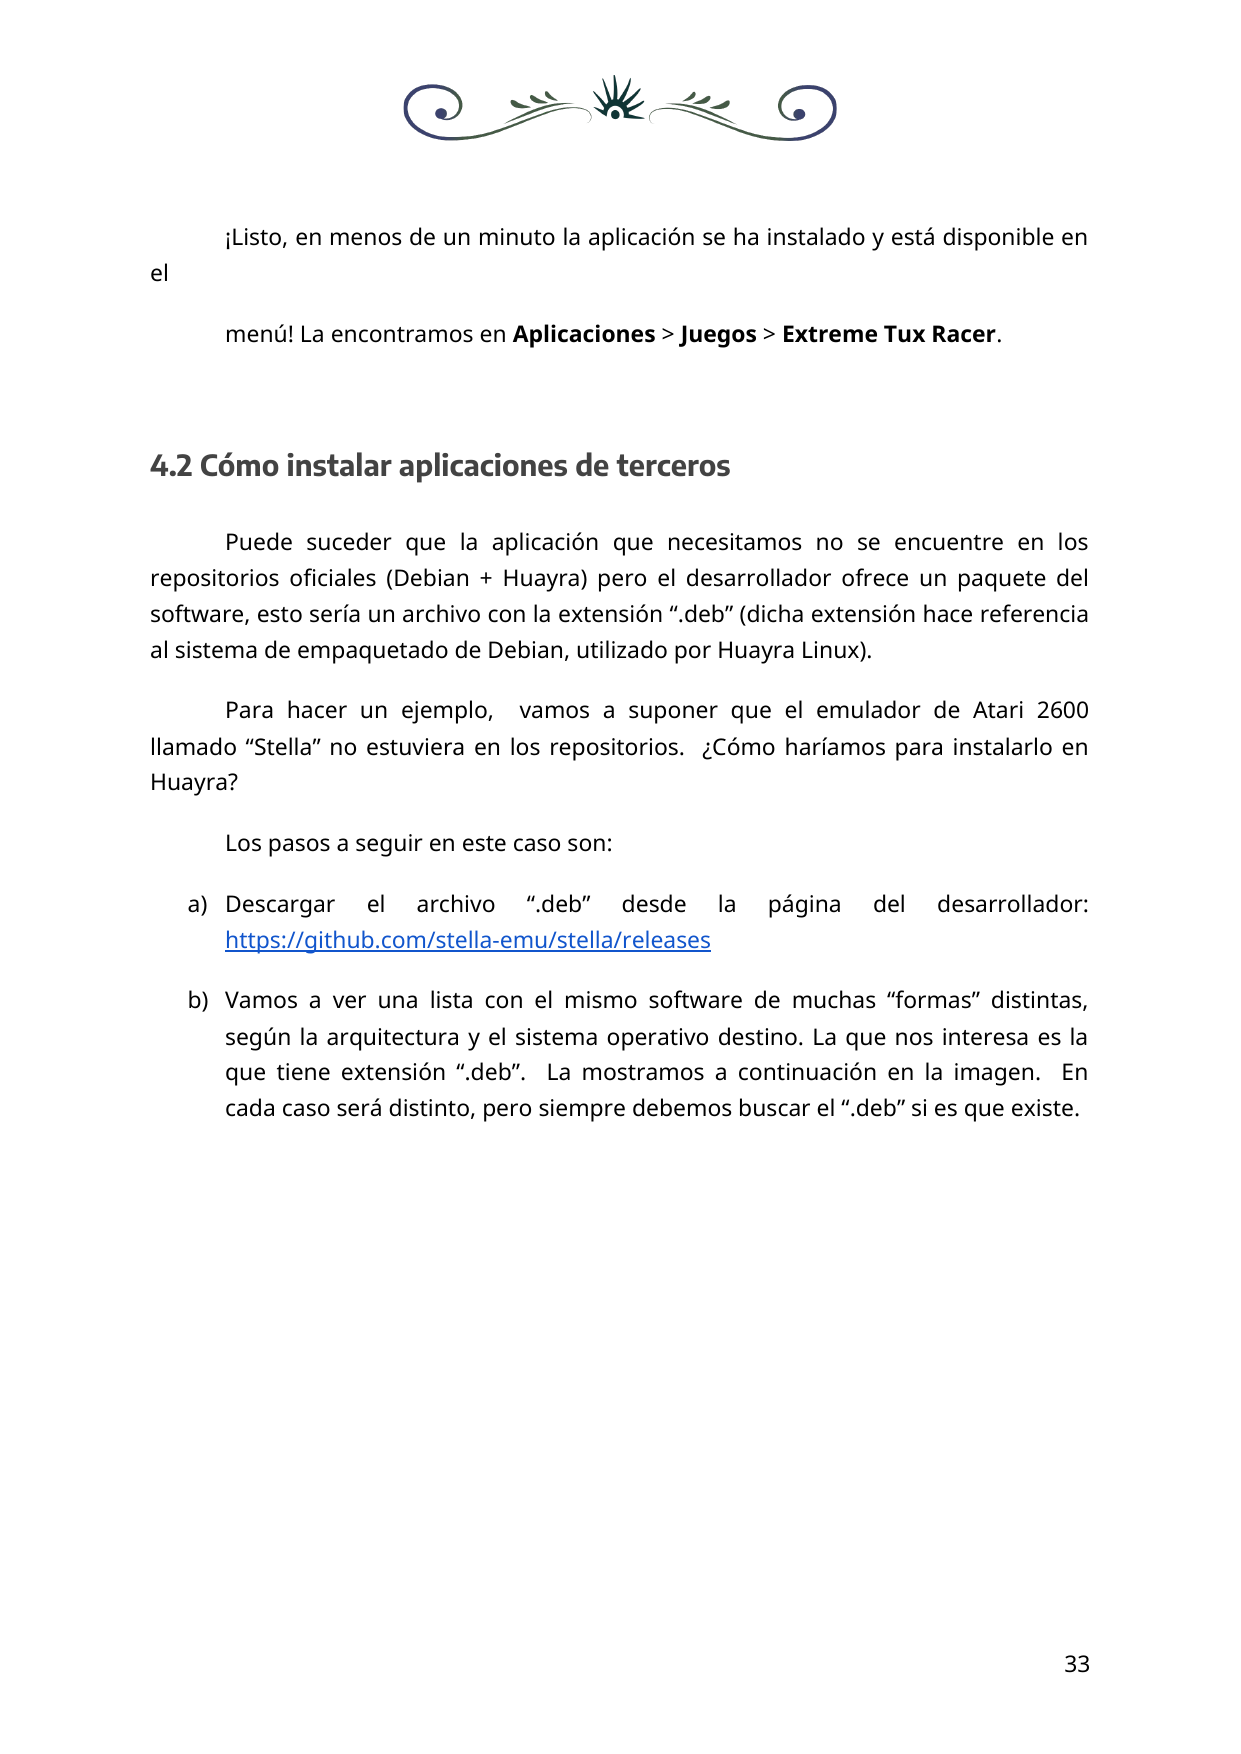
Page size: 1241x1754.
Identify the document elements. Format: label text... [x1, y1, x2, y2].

list Vamos a ver una lista con el mismo software de muchas “formas” distintas, según la arquitectura y el sistema operativo destino. La que nos interesa es la que tiene extensión “.deb”. La mostramos a continuación en la imagen. En cada caso será distinto, pero siempre debemos buscar el “.deb” si es que existe. [187, 984, 1090, 1123]
subtitle 4.2 Cómo instalar aplicaciones de terceros [150, 446, 1090, 483]
text Para hacer un ejemplo, vamos a suponer que el emulador de Atari 2600 llamado “Stella” no estuviera en los repositorios. ¿Cómo haríamos para instalarlo en Huayra? [150, 694, 1090, 798]
picture [403, 75, 837, 141]
text menú! La encontramos en Aplicaciones > Juegos > Extreme Tux Racer. [150, 318, 1090, 349]
text ¡Listo, en menos de un minuto la aplicación se ha instalado y está disponible en el [150, 221, 1090, 288]
list Descargar el archivo “.deb” desde la página del desarrollador: https://github.com/stella-emu/stella/releases [187, 888, 1090, 955]
text Los pasos a seguir en este caso son: [150, 827, 1090, 858]
text Puede suceder que la aplicación que necesitamos no se encuentre en los repositorios oficiales (Debian + Huayra) pero el desarrollador ofrece un paquete del software, esto sería un archivo con la extensión “.deb” (dicha extensión hace referencia al sistema de empaquetado de Debian, utilizado por Huayra Linux). [150, 526, 1090, 665]
